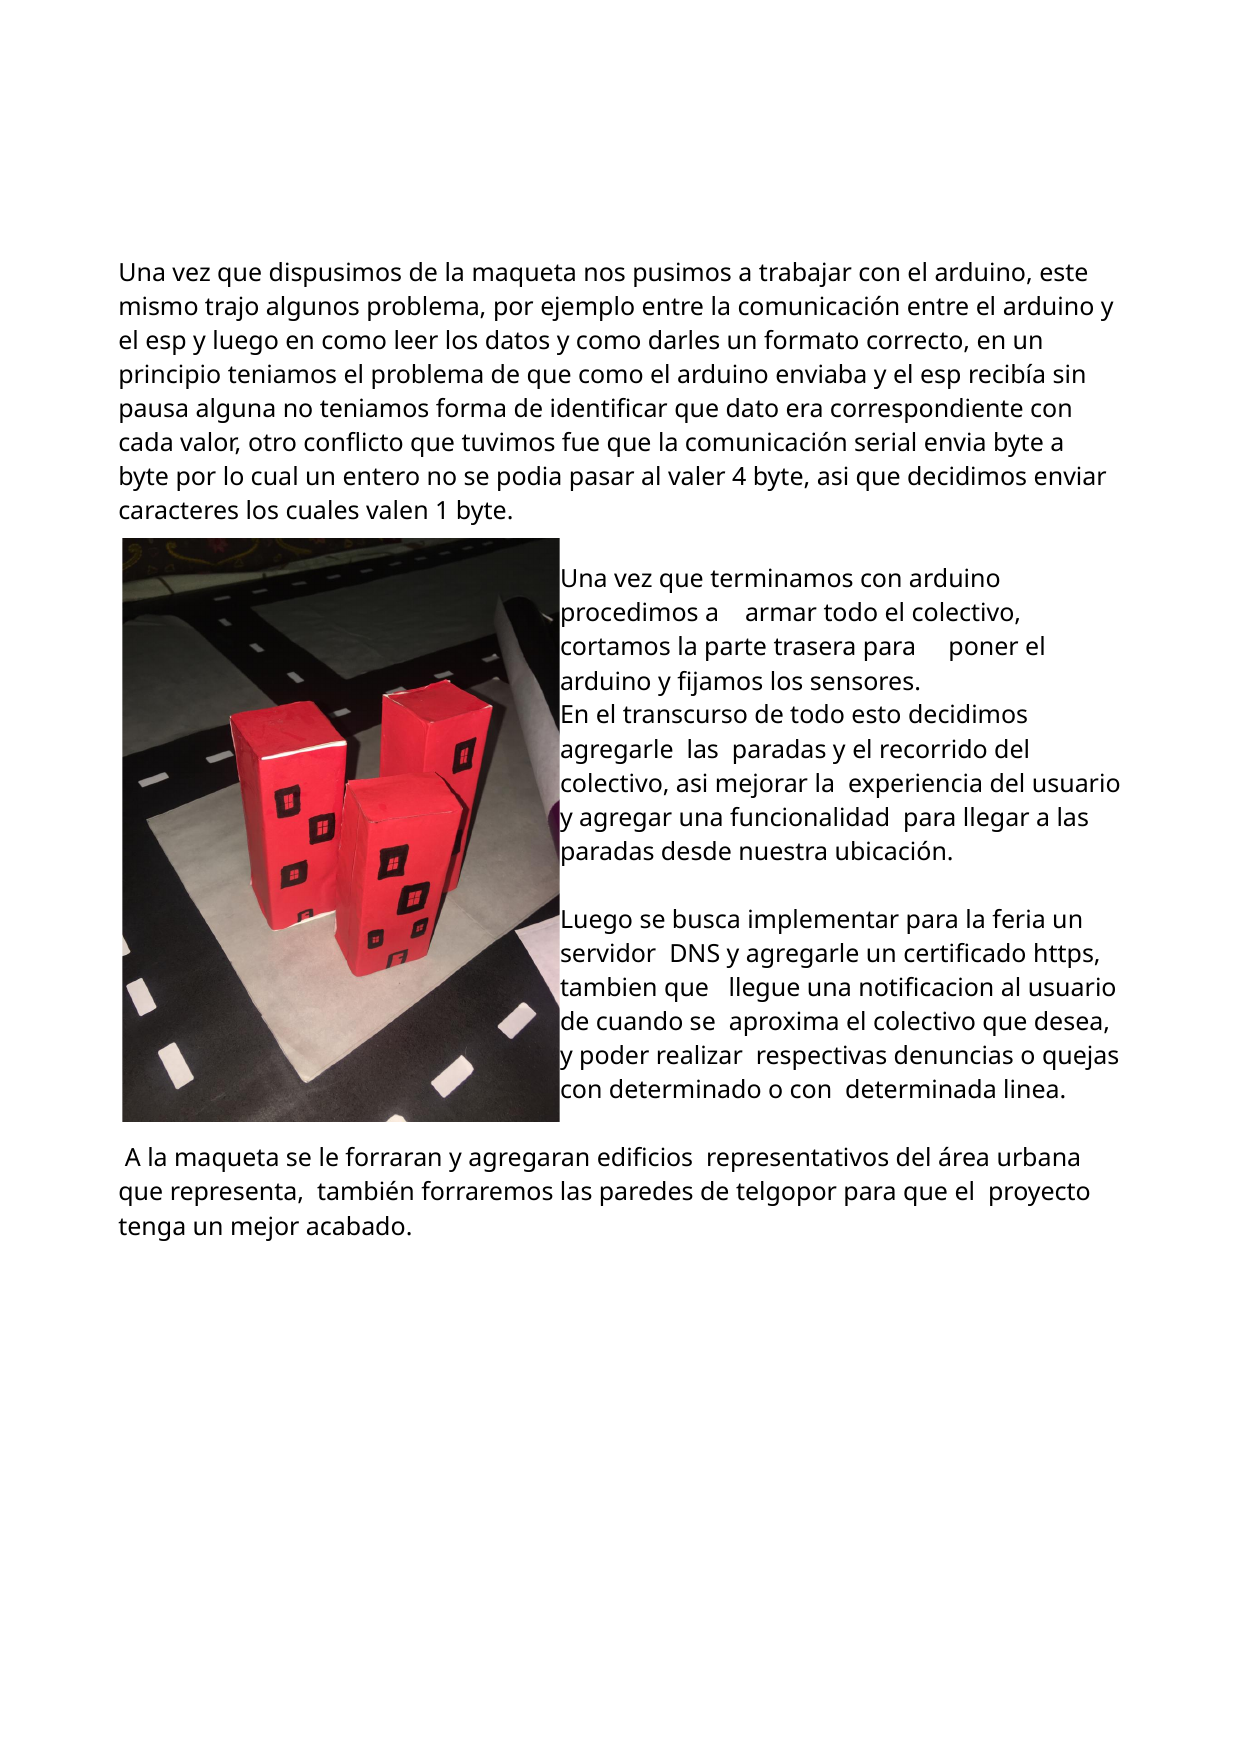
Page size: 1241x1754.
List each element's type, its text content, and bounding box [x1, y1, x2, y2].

text Una vez que terminamos con arduino procedimos a armar todo el colectivo, cortamos la parte trasera para poner el arduino y fijamos los sensores. [560, 561, 1122, 697]
text En el transcurso de todo esto decidimos agregarle las paradas y el recorrido del colectivo, asi mejorar la experiencia del usuario y agregar una funcionalidad para llegar a las paradas desde nuestra ubicación. [560, 697, 1122, 867]
text A la maqueta se le forraran y agregaran edificios representativos del área urbana que representa, también forraremos las paredes de telgopor para que el proyecto tenga un mejor acabado. [118, 1140, 1122, 1242]
text Una vez que dispusimos de la maqueta nos pusimos a trabajar con el arduino, este mismo trajo algunos problema, por ejemplo entre la comunicación entre el arduino y el esp y luego en como leer los datos y como darles un formato correcto, en un principio teniamos el problema de que como el arduino enviaba y el esp recibía sin pausa alguna no teniamos forma de identificar que dato era correspondiente con cada valor, otro conflicto que tuvimos fue que la comunicación serial envia byte a byte por lo cual un entero no se podia pasar al valer 4 byte, asi que decidimos enviar caracteres los cuales valen 1 byte. [118, 254, 1122, 527]
text Luego se busca implementar para la feria un servidor DNS y agregarle un certificado https, tambien que llegue una notificacion al usuario de cuando se aproxima el colectivo que desea, y poder realizar respectivas denuncias o quejas con determinado o con determinada linea. [560, 902, 1122, 1106]
picture [122, 538, 560, 1122]
